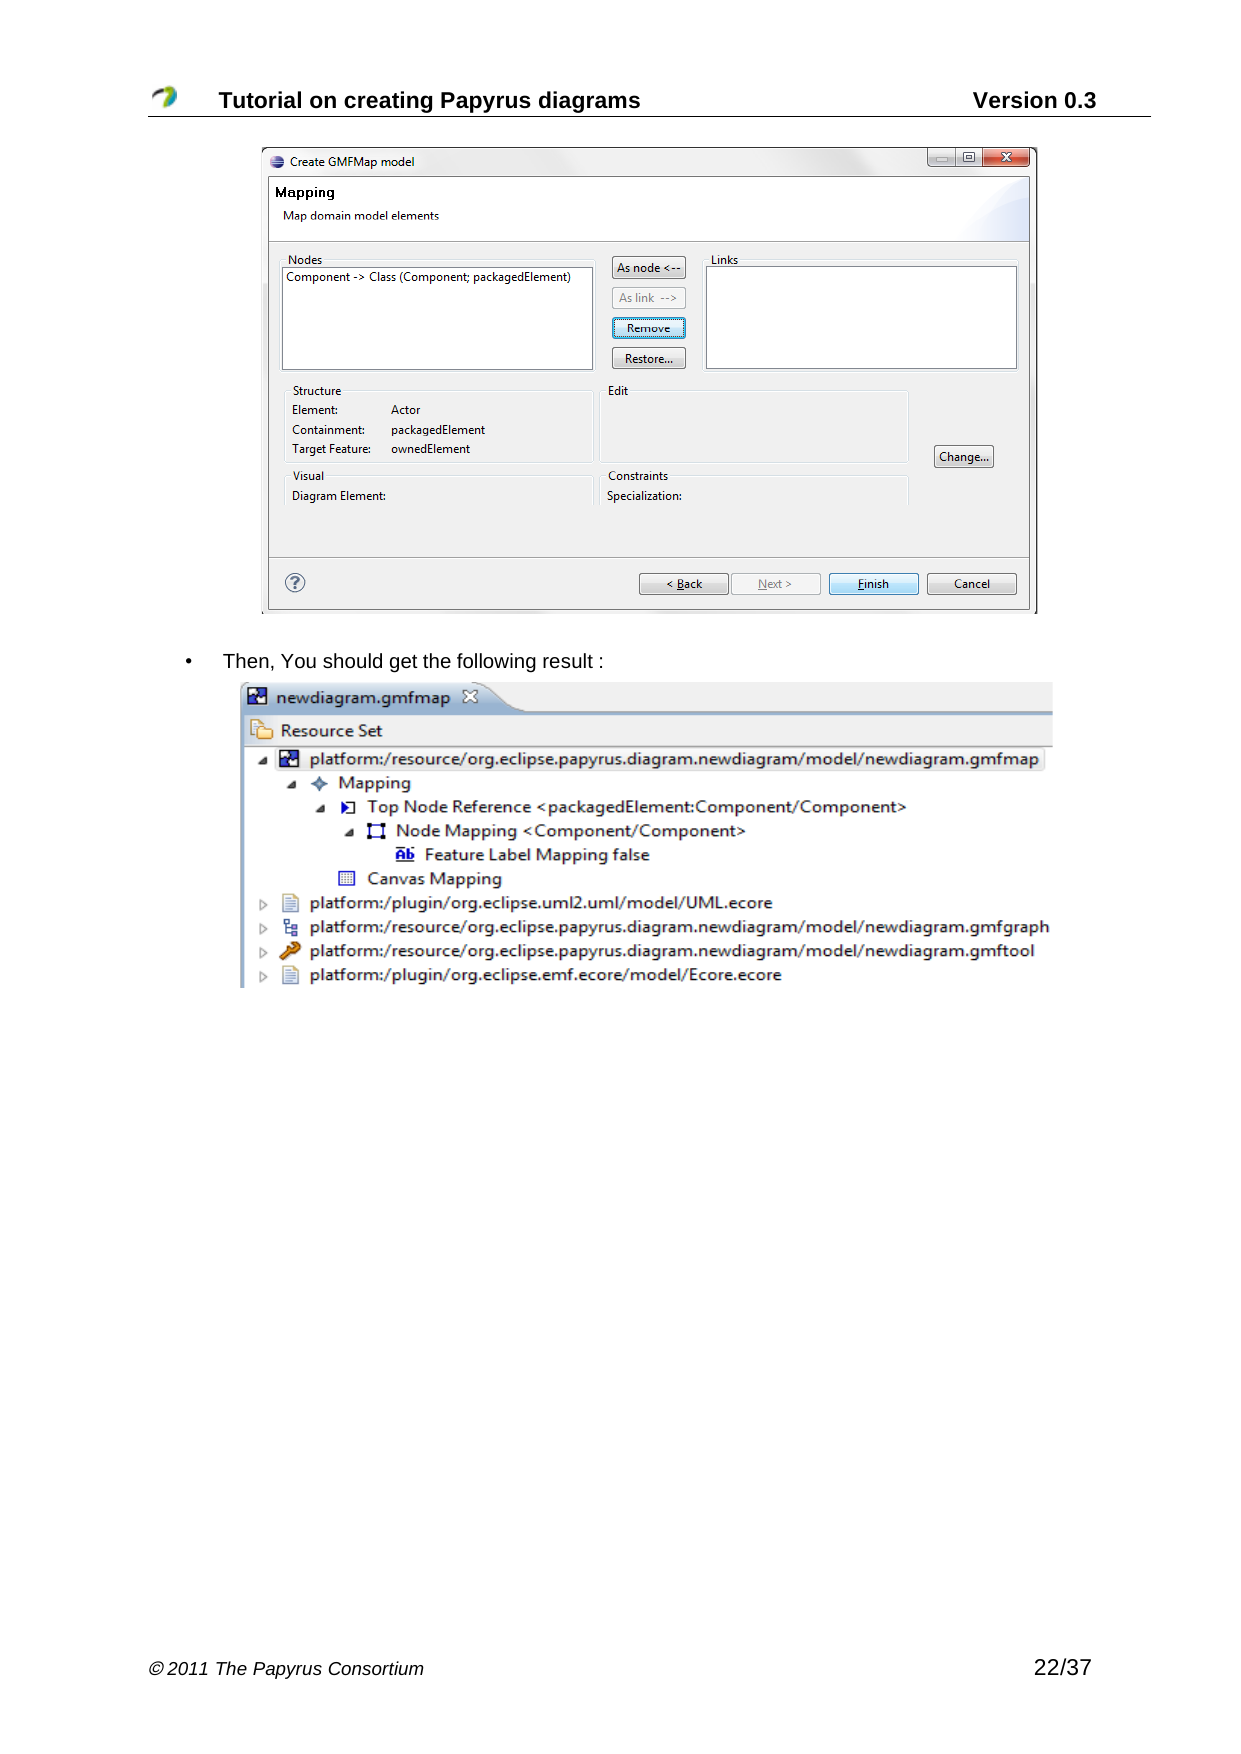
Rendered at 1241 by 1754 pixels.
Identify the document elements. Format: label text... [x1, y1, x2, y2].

picture [152, 84, 177, 110]
list Then, You should get the following result : [185, 649, 1151, 673]
